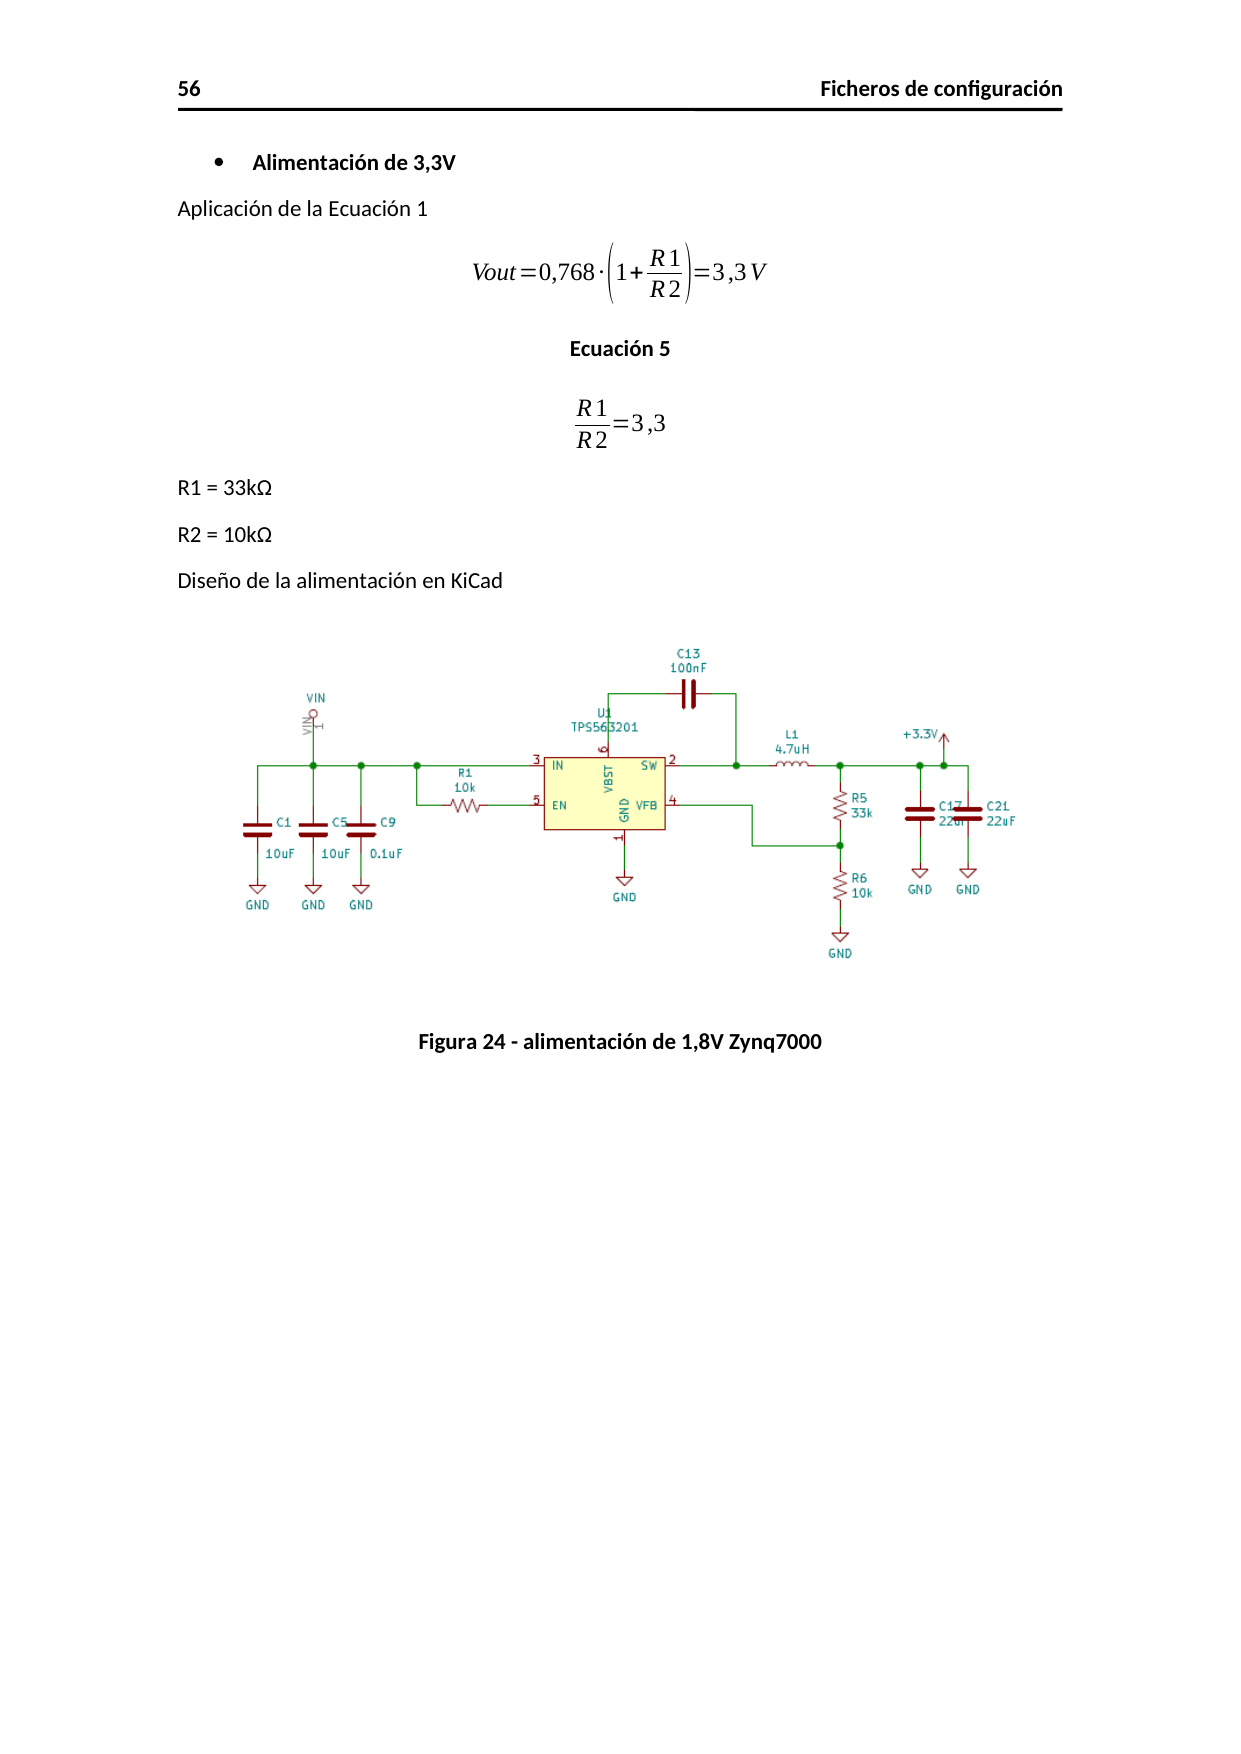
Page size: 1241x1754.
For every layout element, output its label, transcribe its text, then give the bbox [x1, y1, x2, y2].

text Ecuación 5 [177, 334, 1063, 362]
text R2 = 10kΩ [177, 520, 1063, 548]
picture [177, 613, 1063, 1000]
text Diseño de la alimentación en KiCad [177, 567, 1063, 595]
text Figura 24 - alimentación de 1,8V Zynq7000 [177, 1027, 1063, 1055]
text R1 = 33kΩ [177, 473, 1063, 501]
text Aplicación de la Ecuación 1 [177, 194, 1063, 222]
list Alimentación de 3,3V [215, 148, 1063, 176]
